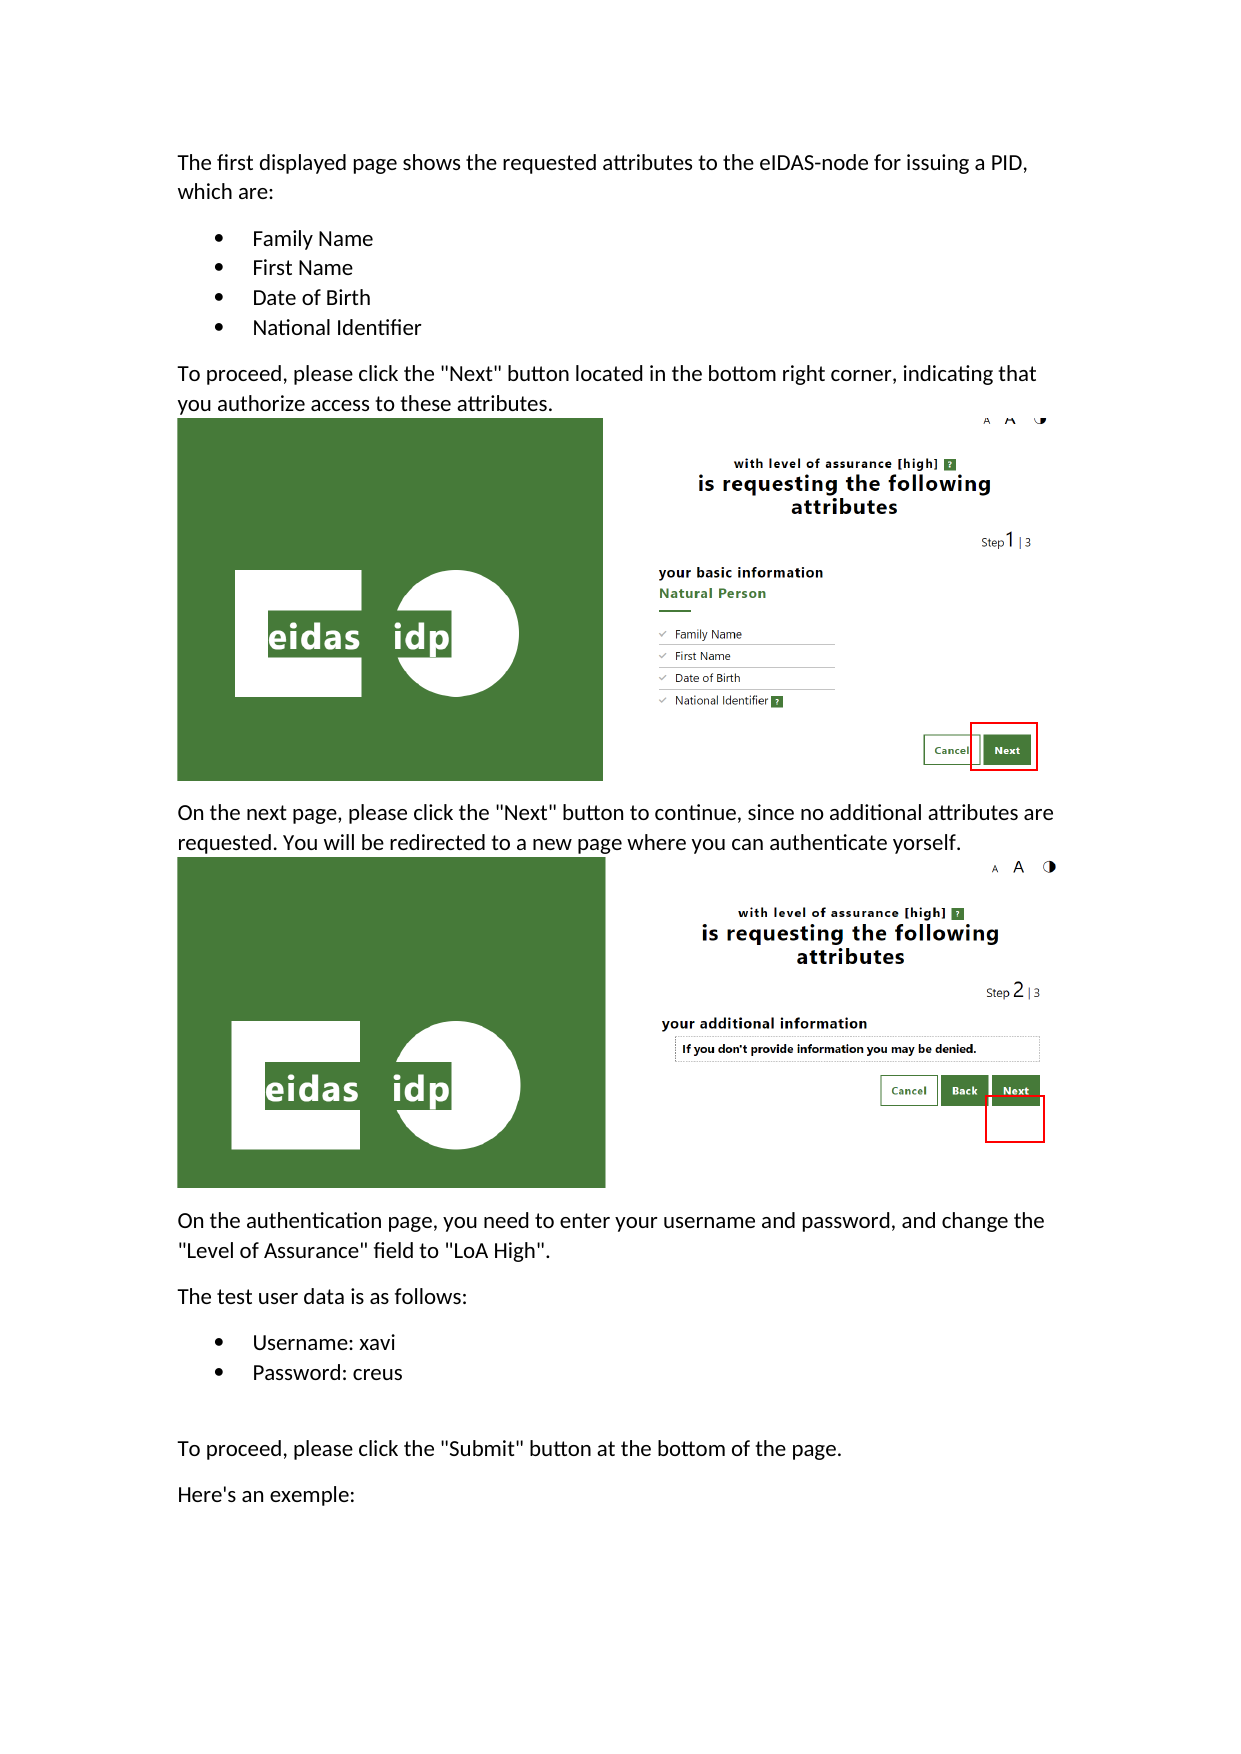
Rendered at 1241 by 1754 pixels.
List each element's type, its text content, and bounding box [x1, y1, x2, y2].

text The first displayed page shows the requested attributes to the eIDAS-node for issuing a PID, which are: [177, 148, 1063, 205]
text On the next page, please click the "Next" button to continue, since no additional attributes are requested. You will be redirected to a new page where you can authenticate yorself. [177, 798, 1063, 857]
picture [177, 857, 1063, 1188]
text To proceed, please click the "Submit" button at the bottom of the page. [177, 1434, 1063, 1462]
list Family Name [215, 224, 1063, 252]
list First Name [215, 253, 1063, 281]
text On the authentication page, you need to enter your username and password, and change the "Level of Assurance" field to "LoA High". [177, 1206, 1063, 1264]
text To proceed, please click the "Next" button located in the bottom right corner, indicating that you authorize access to these attributes. [177, 359, 1063, 418]
list Date of Birth [215, 283, 1063, 311]
list Username: xavi [215, 1328, 1063, 1357]
text The test user data is as follows: [177, 1282, 1063, 1310]
text Here's an exemple: [177, 1481, 1063, 1509]
picture [177, 418, 1063, 781]
list Password: creus [215, 1358, 1063, 1386]
list National Identifier [215, 313, 1063, 341]
